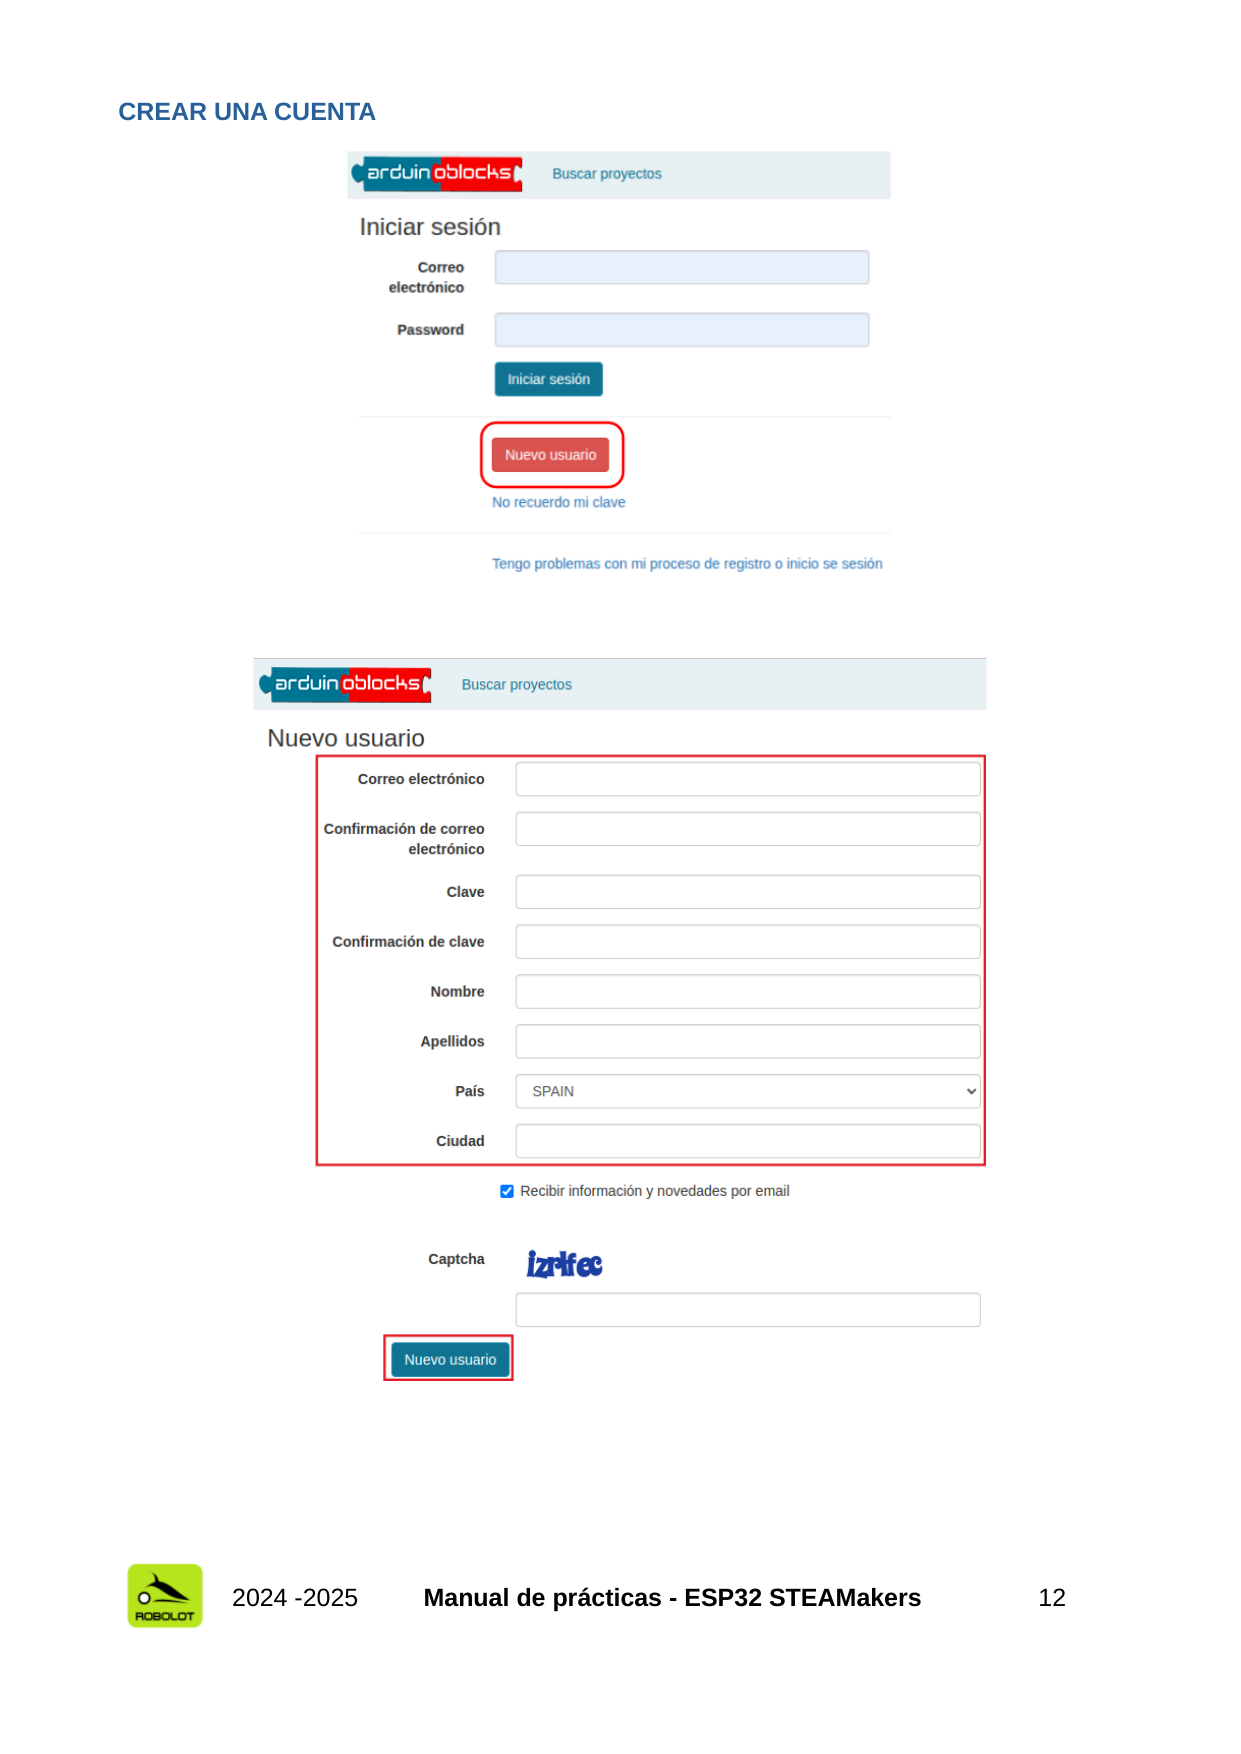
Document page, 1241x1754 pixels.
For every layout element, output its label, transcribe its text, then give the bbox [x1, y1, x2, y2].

picture [126, 1563, 205, 1631]
picture [347, 146, 894, 575]
subtitle CREAR UNA CUENTA [118, 97, 1122, 125]
picture [253, 658, 987, 1381]
